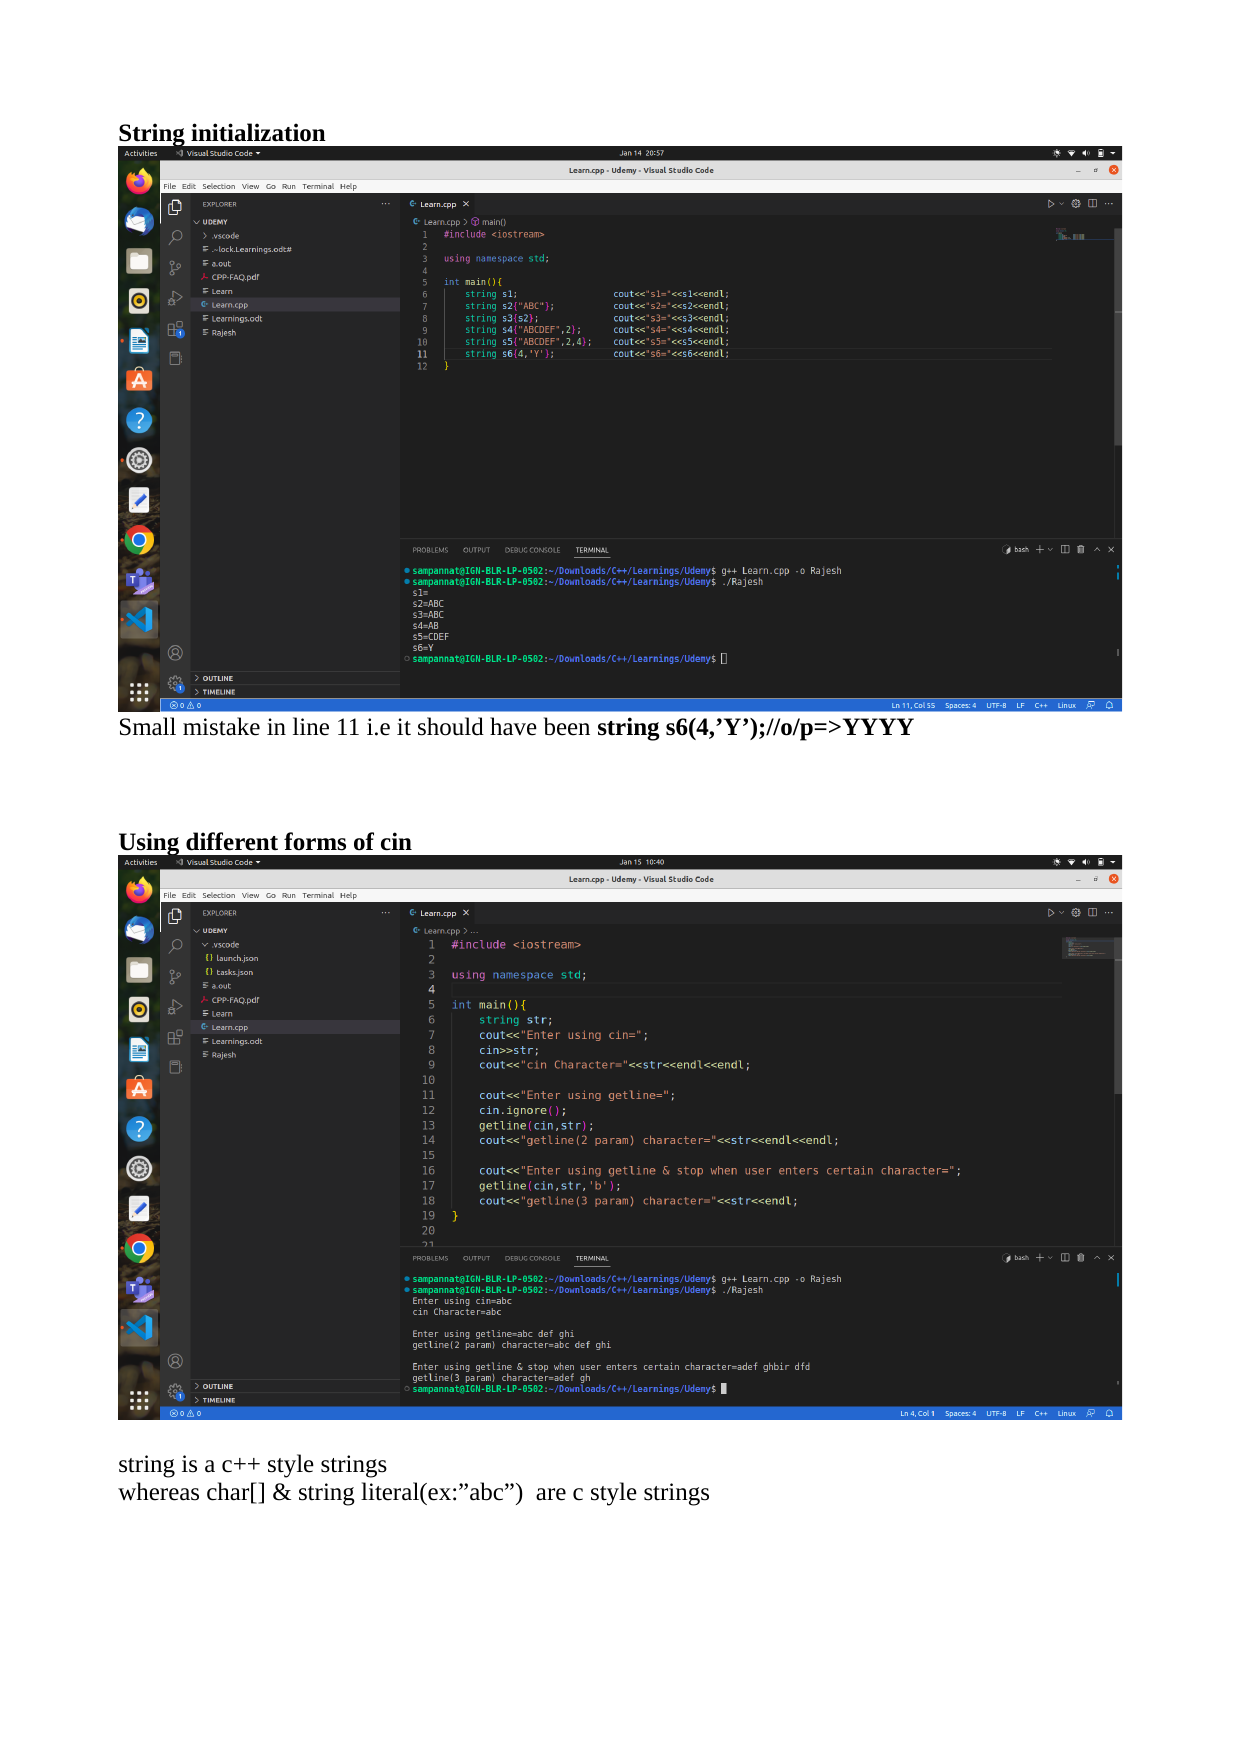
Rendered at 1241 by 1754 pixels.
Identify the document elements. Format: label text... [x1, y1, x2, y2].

picture [118, 855, 1123, 1420]
text Small mistake in line 11 i.e it should have been string s6(4,’Y’);//o/p=>YYYY [118, 712, 1122, 740]
picture [118, 146, 1123, 712]
text String initialization [118, 118, 1122, 146]
text string is a c++ style strings [118, 1449, 1122, 1477]
text whereas char[] & string literal(ex:”abc”) are c style strings [118, 1477, 1122, 1506]
text Using different forms of cin [118, 827, 1122, 855]
